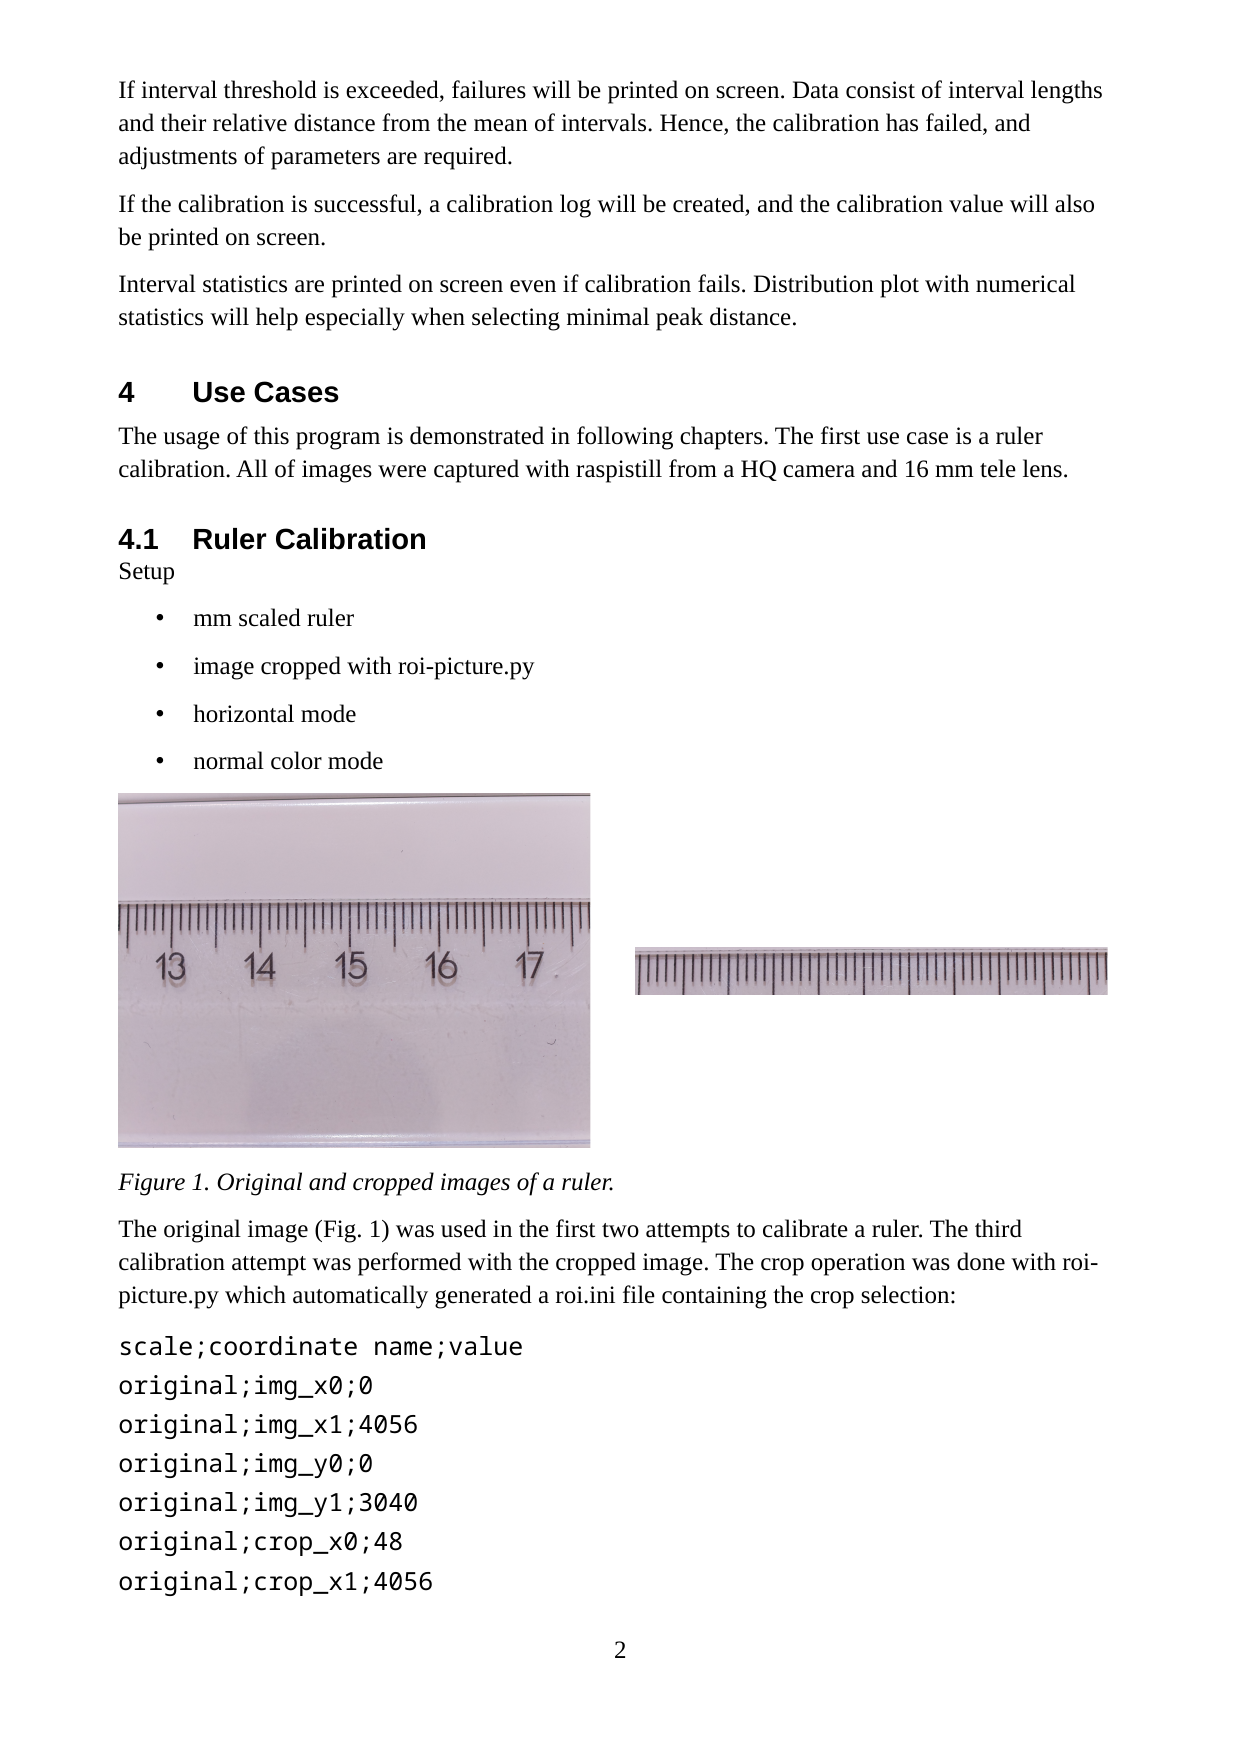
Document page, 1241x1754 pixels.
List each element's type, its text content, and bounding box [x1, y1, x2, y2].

list normal color mode [156, 746, 1122, 775]
list mm scaled ruler [156, 603, 1122, 632]
picture [635, 947, 1108, 995]
subtitle Ruler Calibration [118, 522, 1122, 556]
list image cropped with roi-picture.py [156, 651, 1122, 680]
subtitle Use Cases [118, 375, 1122, 408]
text The original image (Fig. 1) was used in the first two attempts to calibrate a ruler. The third calibration attempt was performed with the cropped image. The crop operation was done with roi-picture.py which automatically generated a roi.ini file containing the crop selection: [118, 1214, 1122, 1309]
text The usage of this program is demonstrated in following chapters. The first use case is a ruler calibration. All of images were captured with raspistill from a HQ camera and 16 mm tele lens. [118, 421, 1122, 483]
text Setup [118, 556, 1122, 585]
text Figure 1. Original and cropped images of a ruler. [118, 1167, 1122, 1196]
list horizontal mode [156, 699, 1122, 727]
text Interval statistics are printed on screen even if calibration fails. Distribution plot with numerical statistics will help especially when selecting minimal peak distance. [118, 269, 1122, 331]
picture [118, 793, 591, 1148]
text If the calibration is successful, a calibration log will be created, and the calibration value will also be printed on screen. [118, 189, 1122, 250]
text scale;coordinate name;value original;img_x0;0 original;img_x1;4056 original;img_y0;0 original;img_y1;3040 original;crop_x0;48 original;crop_x1;4056 [118, 1328, 1122, 1597]
text If interval threshold is exceeded, failures will be printed on screen. Data consist of interval lengths and their relative distance from the mean of intervals. Hence, the calibration has failed, and adjustments of parameters are required. [118, 75, 1122, 170]
